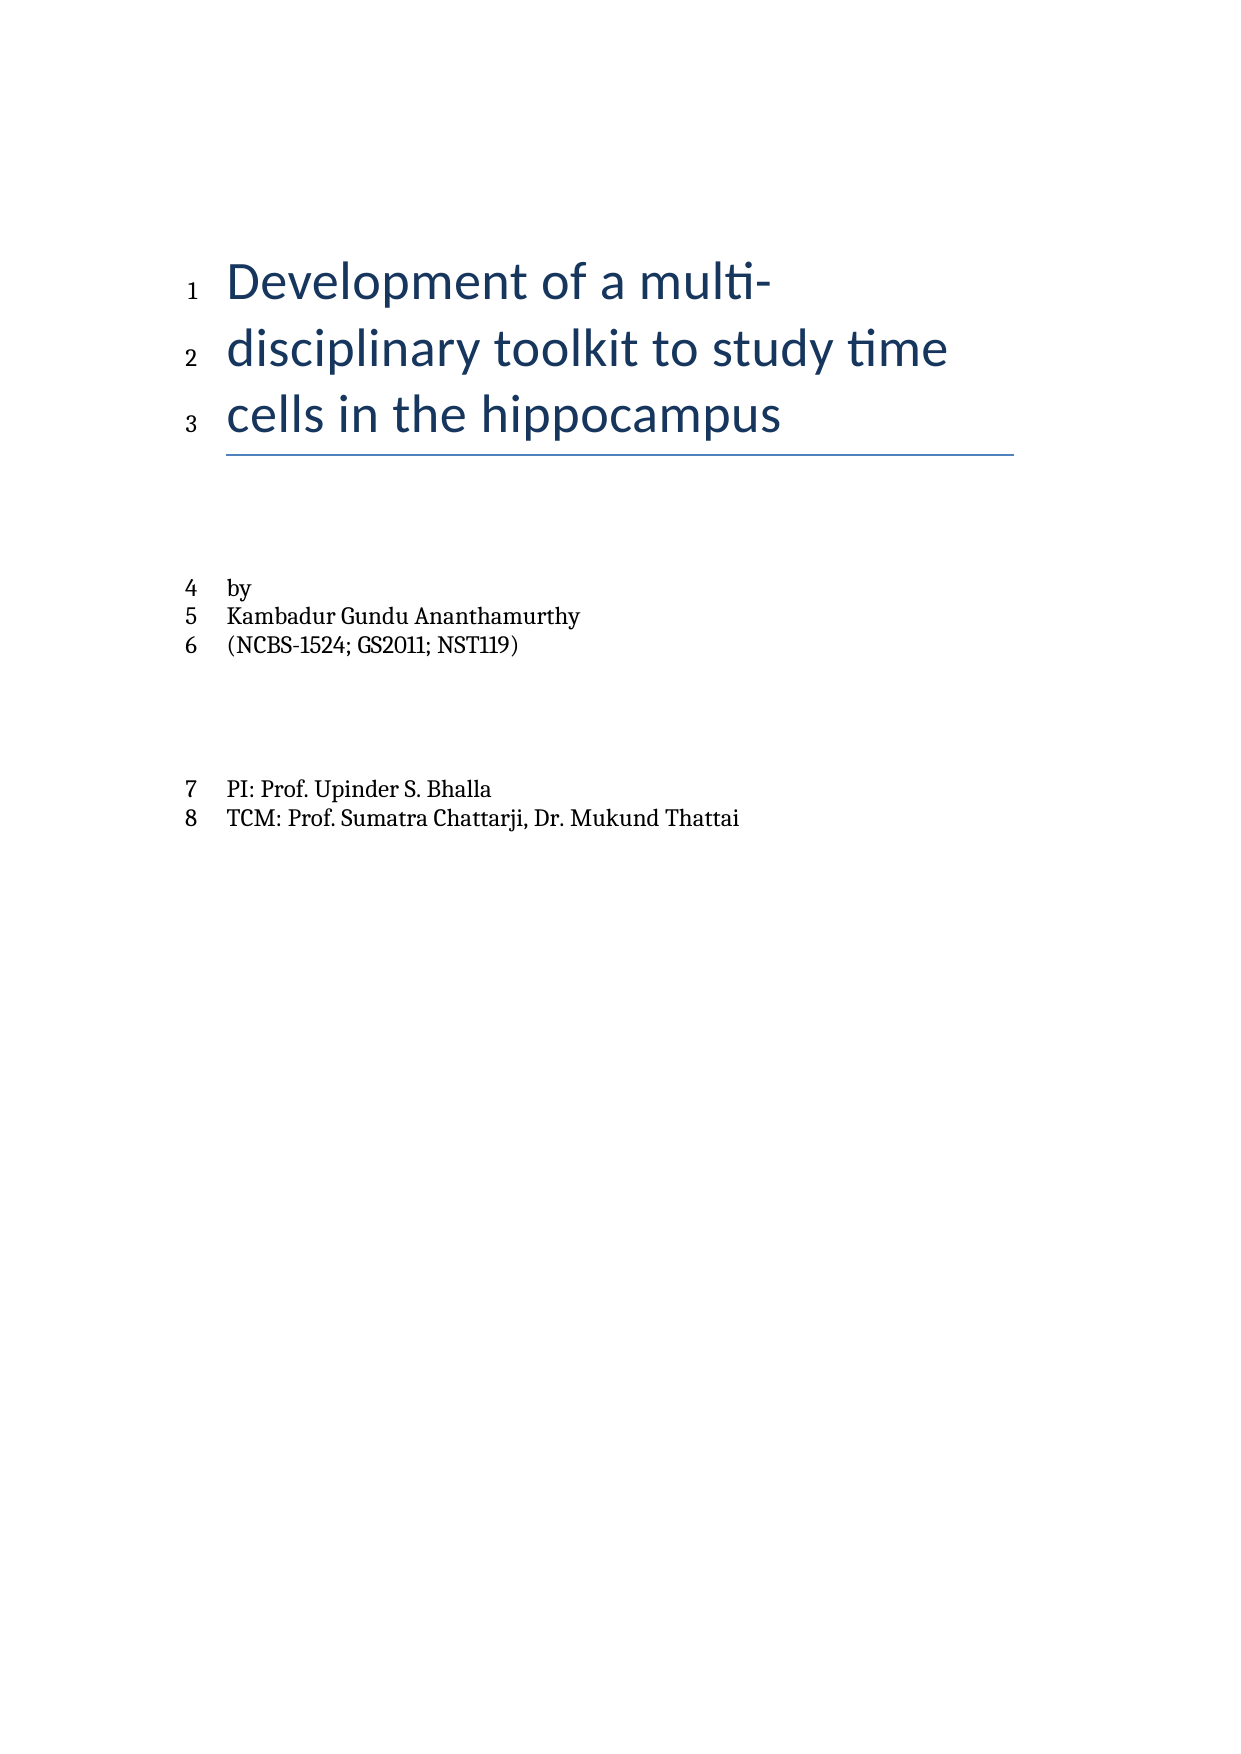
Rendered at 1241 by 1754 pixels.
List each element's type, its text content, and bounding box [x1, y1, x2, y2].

text TCM: Prof. Sumatra Chattarji, Dr. Mukund Thattai [226, 803, 1014, 832]
text Kambadur Gundu Ananthamurthy [226, 602, 1014, 631]
title Development of a multi-disciplinary toolkit to study time cells in the hippocampus [226, 247, 1014, 454]
text (NCBS-1524; GS2011; NST119) [226, 631, 1014, 660]
text PI: Prof. Upinder S. Bhalla [226, 775, 1014, 803]
text by [226, 573, 1014, 602]
